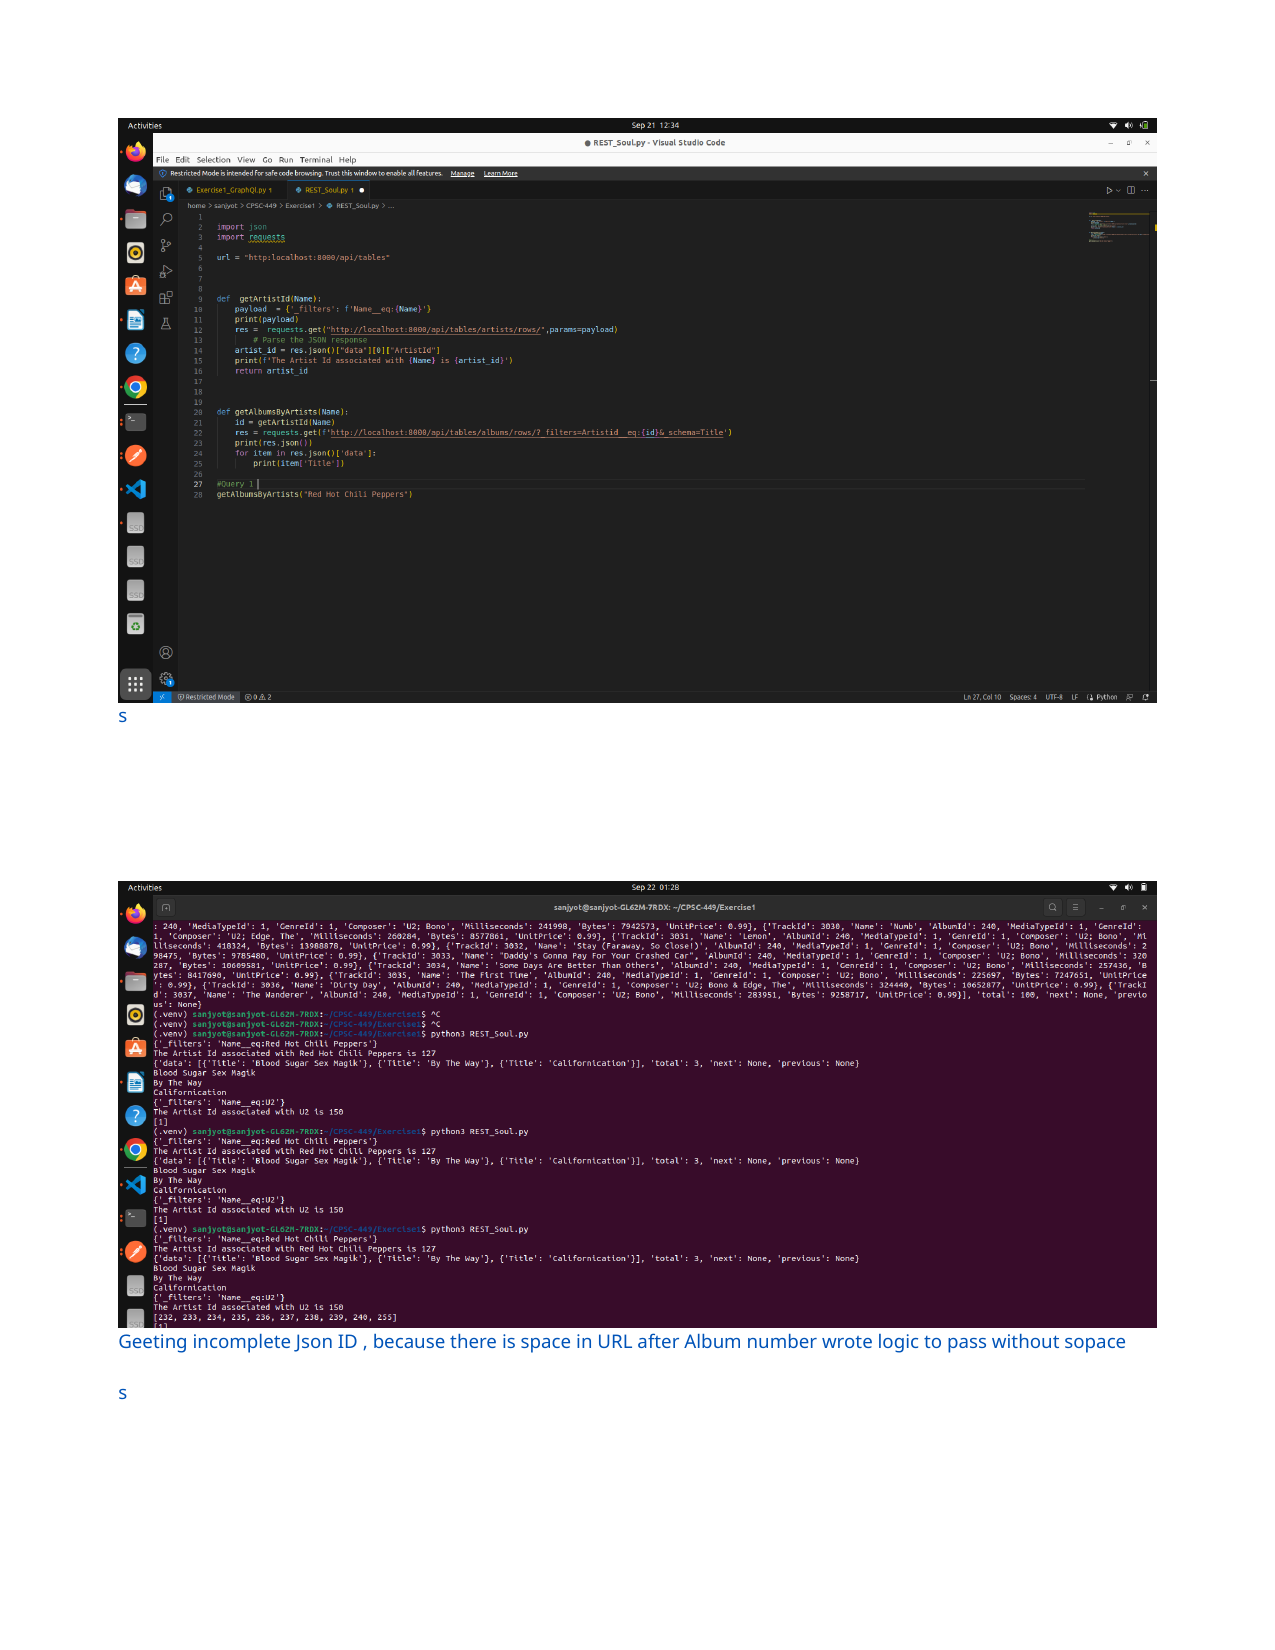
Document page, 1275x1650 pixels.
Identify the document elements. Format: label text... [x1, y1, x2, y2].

text Geeting incomplete Json ID , because there is space in URL after Album number wrote logic to pass without sopace s [118, 1328, 1157, 1404]
picture [118, 881, 1157, 1328]
text s [118, 703, 1157, 728]
picture [118, 118, 1157, 703]
